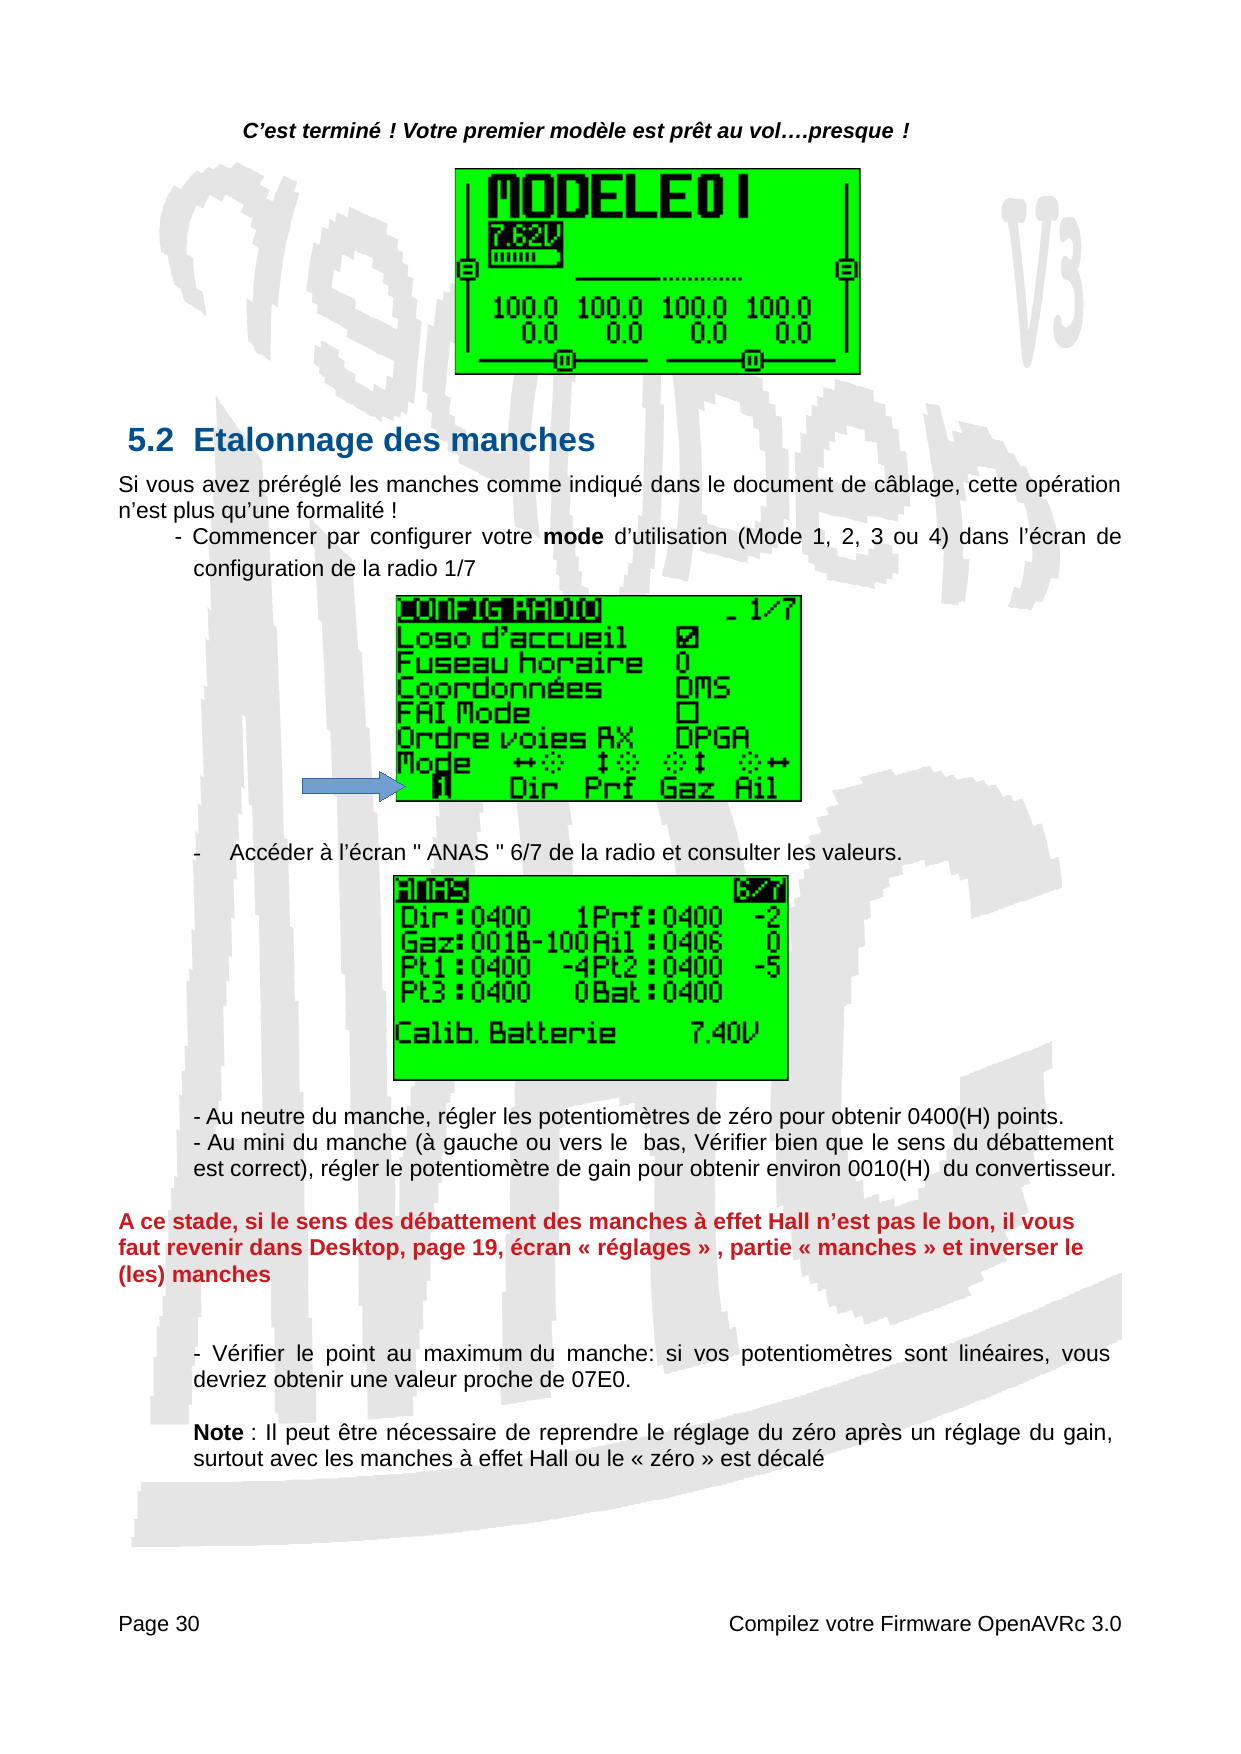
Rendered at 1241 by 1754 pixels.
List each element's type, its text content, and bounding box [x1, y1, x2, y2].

text C’est terminé ! Votre premier modèle est prêt au vol….presque ! [118, 118, 1122, 143]
text Si vous avez préréglé les manches comme indiqué dans le document de câblage, cette opération n’est plus qu’une formalité ! [118, 471, 1122, 523]
list Accéder à l’écran '' ANAS '' 6/7 de la radio et consulter les valeurs. [193, 839, 1122, 865]
text Note : Il peut être nécessaire de reprendre le réglage du zéro après un réglage du gain, surtout avec les manches à effet Hall ou le « zéro » est décalé [118, 1419, 1122, 1472]
picture [395, 595, 802, 802]
text - Au mini du manche (à gauche ou vers le bas, Vérifier bien que le sens du débattement est correct), régler le potentiomètre de gain pour obtenir environ 0010(H) du convertisseur. [118, 1129, 1122, 1182]
text - Commencer par configurer votre mode d’utilisation (Mode 1, 2, 3 ou 4) dans l’écran de configuration de la radio 1/7 [174, 523, 1122, 581]
picture [454, 168, 861, 375]
text A ce stade, si le sens des débattement des manches à effet Hall n’est pas le bon, il vous faut revenir dans Desktop, page 19, écran « réglages » , partie « manches » et inverser le (les) manches [118, 1208, 1122, 1287]
picture [393, 875, 789, 1081]
text - Vérifier le point au maximum du manche: si vos potentiomètres sont linéaires, vous devriez obtenir une valeur proche de 07E0. [118, 1340, 1122, 1392]
text - Au neutre du manche, régler les potentiomètres de zéro pour obtenir 0400(H) points. [118, 1103, 1122, 1129]
subtitle Etalonnage des manches [118, 419, 1122, 458]
